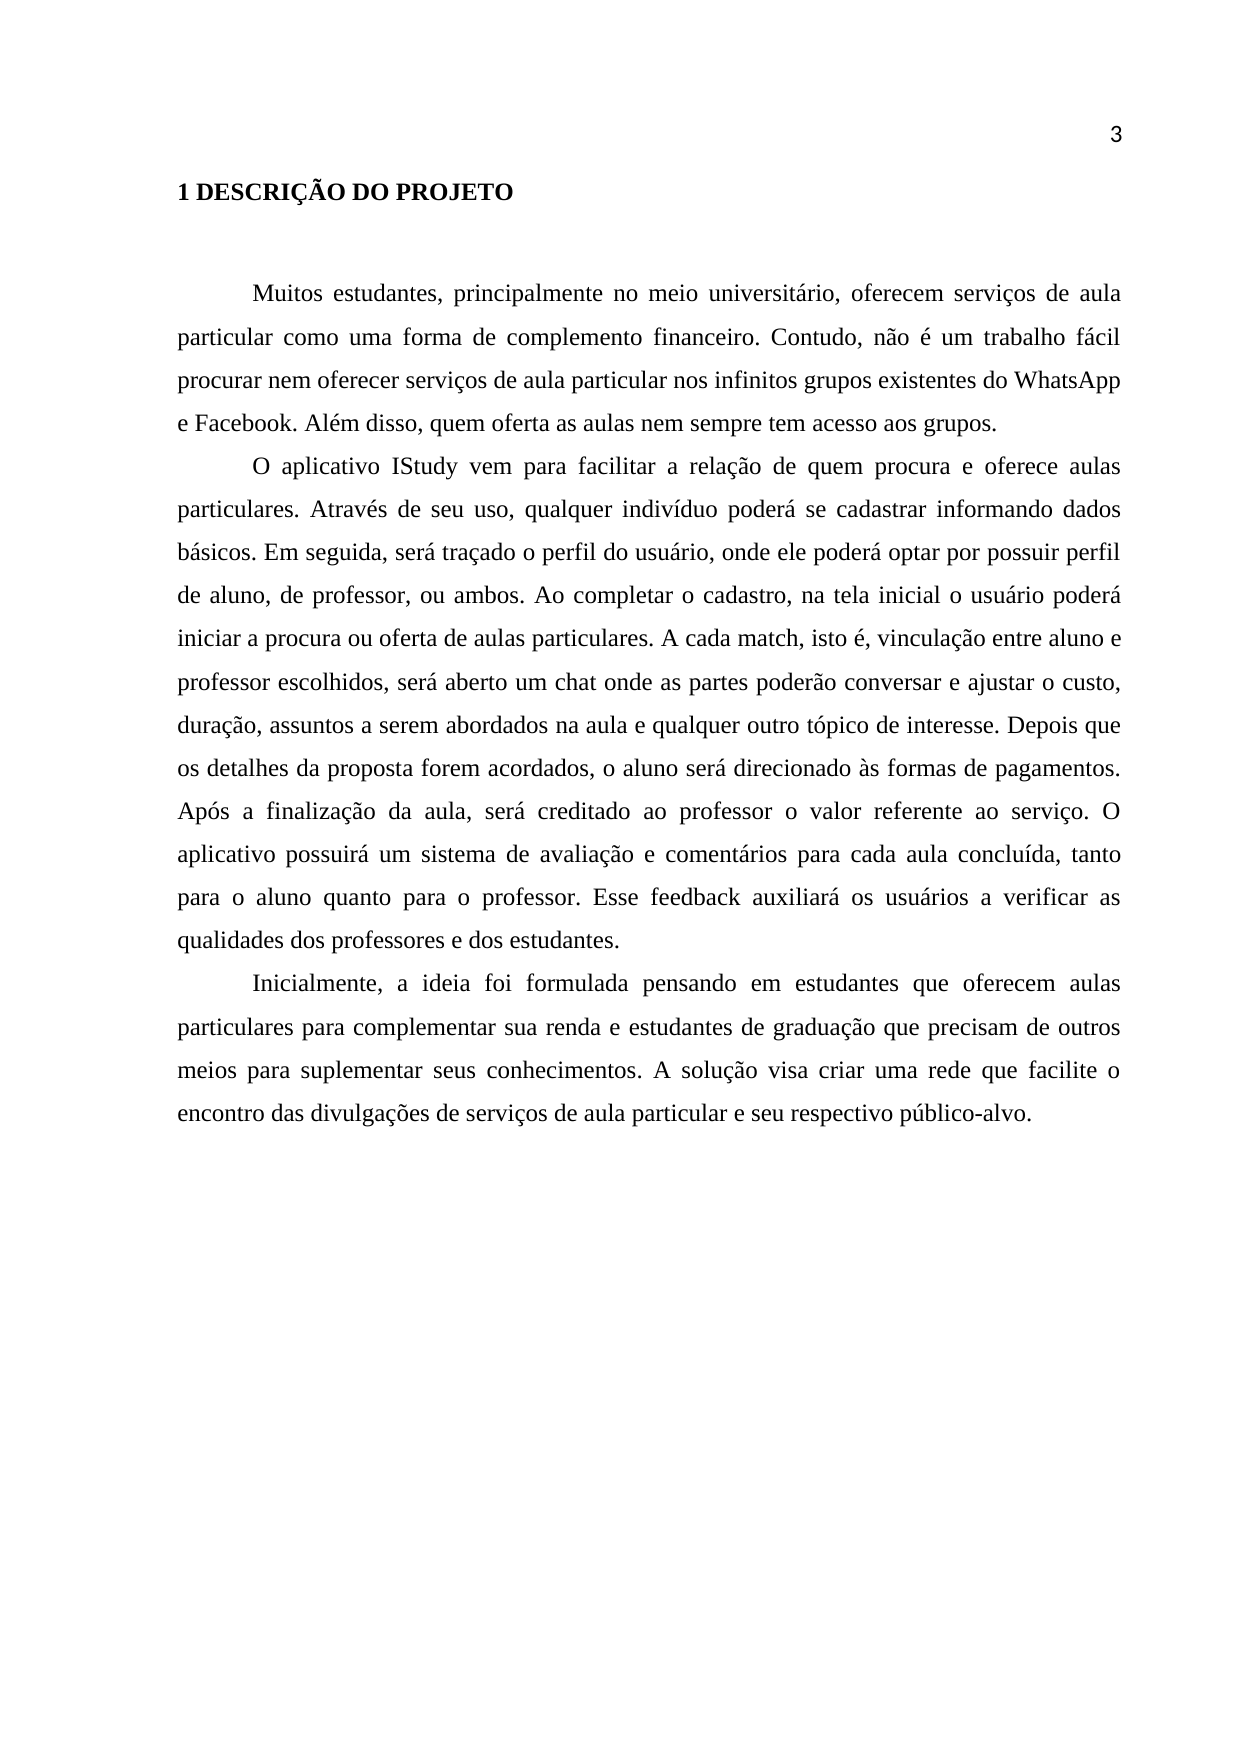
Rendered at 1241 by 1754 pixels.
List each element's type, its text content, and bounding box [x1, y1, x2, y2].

subtitle 1 DESCRIÇÃO DO PROJETO [177, 177, 1122, 206]
text Muitos estudantes, principalmente no meio universitário, oferecem serviços de aula particular como uma forma de complemento financeiro. Contudo, não é um trabalho fácil procurar nem oferecer serviços de aula particular nos infinitos grupos existentes do WhatsApp e Facebook. Além disso, quem oferta as aulas nem sempre tem acesso aos grupos. [177, 278, 1122, 437]
text Inicialmente, a ideia foi formulada pensando em estudantes que oferecem aulas particulares para complementar sua renda e estudantes de graduação que precisam de outros meios para suplementar seus conhecimentos. A solução visa criar uma rede que facilite o encontro das divulgações de serviços de aula particular e seu respectivo público-alvo. [177, 968, 1122, 1127]
text O aplicativo IStudy vem para facilitar a relação de quem procura e oferece aulas particulares. Através de seu uso, qualquer indivíduo poderá se cadastrar informando dados básicos. Em seguida, será traçado o perfil do usuário, onde ele poderá optar por possuir perfil de aluno, de professor, ou ambos. Ao completar o cadastro, na tela inicial o usuário poderá iniciar a procura ou oferta de aulas particulares. A cada match, isto é, vinculação entre aluno e professor escolhidos, será aberto um chat onde as partes poderão conversar e ajustar o custo, duração, assuntos a serem abordados na aula e qualquer outro tópico de interesse. Depois que os detalhes da proposta forem acordados, o aluno será direcionado às formas de pagamentos. Após a finalização da aula, será creditado ao professor o valor referente ao serviço. O aplicativo possuirá um sistema de avaliação e comentários para cada aula concluída, tanto para o aluno quanto para o professor. Esse feedback auxiliará os usuários a verificar as qualidades dos professores e dos estudantes. [177, 451, 1122, 954]
